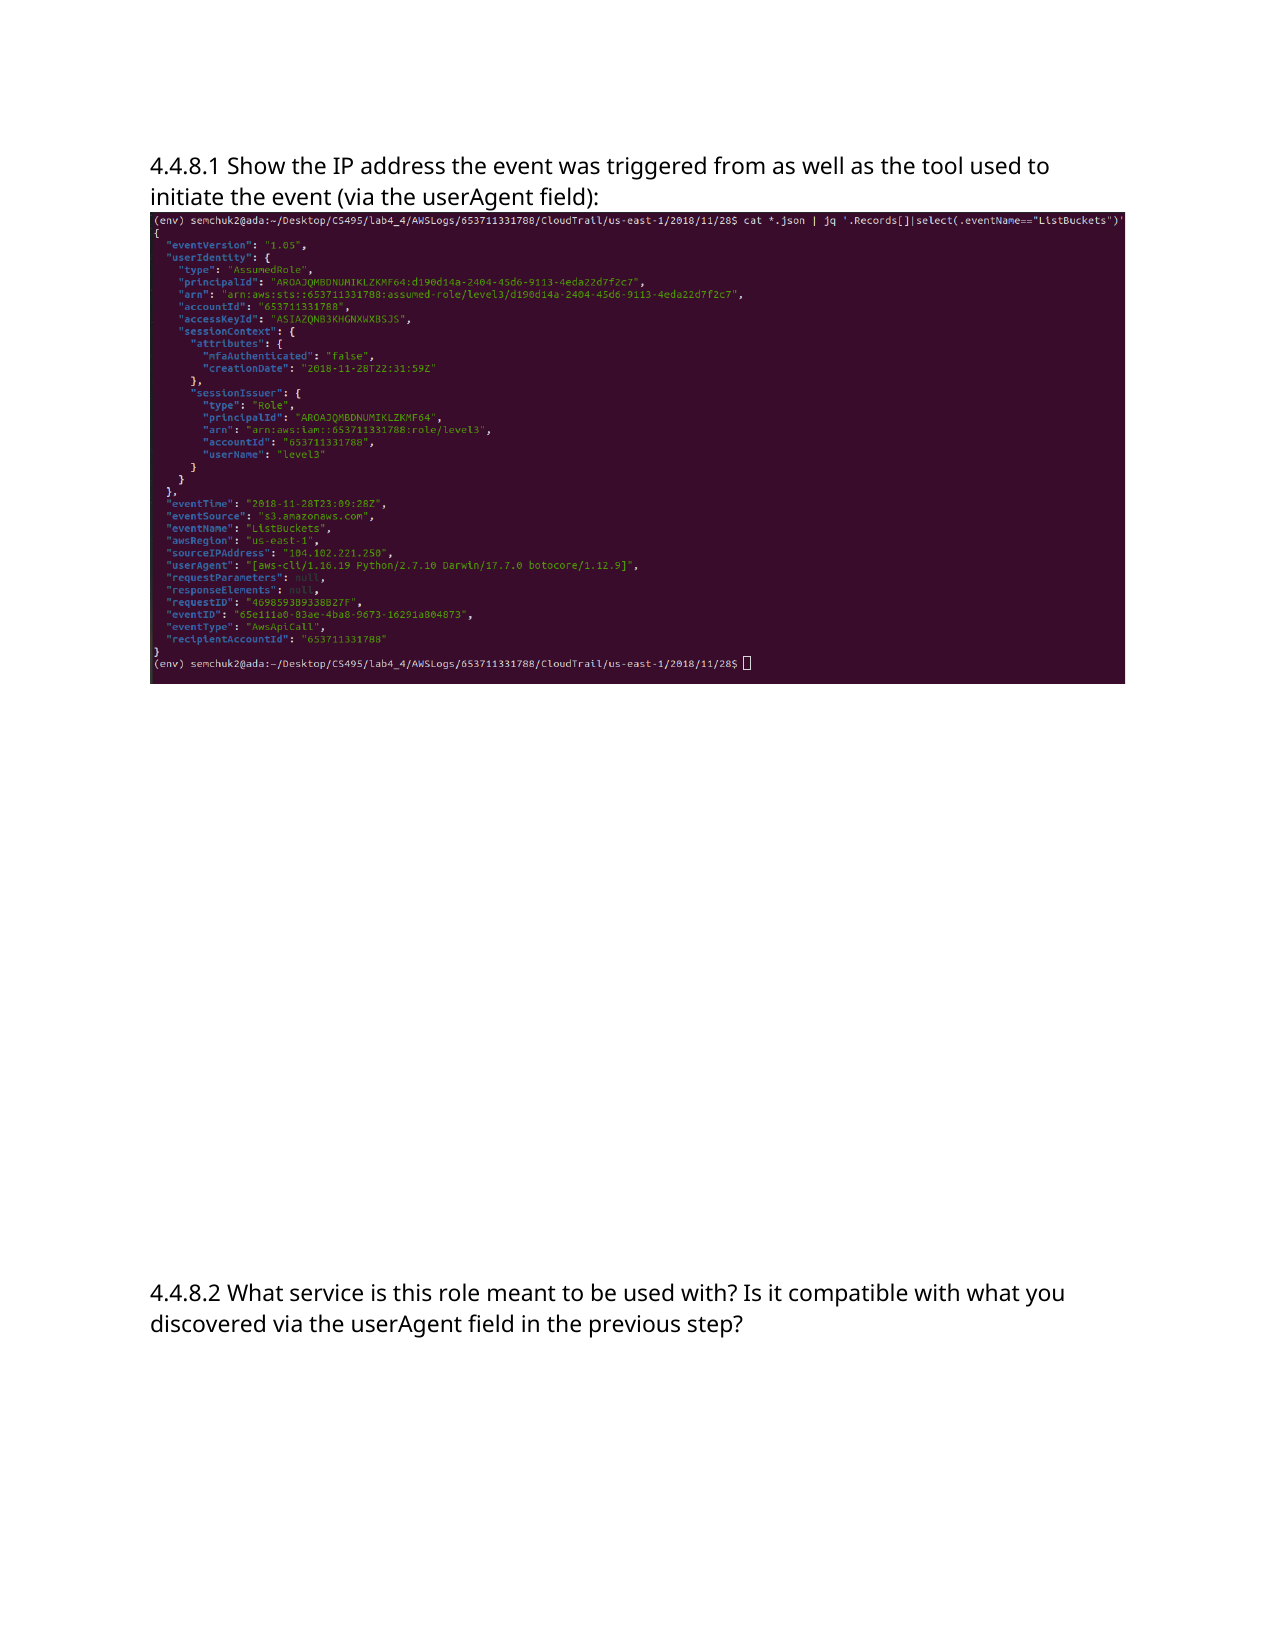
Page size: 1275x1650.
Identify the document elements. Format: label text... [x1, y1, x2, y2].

text 4.4.8.1 Show the IP address the event was triggered from as well as the tool used to initiate the event (via the userAgent field): [150, 150, 1125, 212]
picture [150, 212, 1125, 684]
text 4.4.8.2 What service is this role meant to be used with? Is it compatible with what you discovered via the userAgent field in the previous step? [150, 1277, 1125, 1339]
